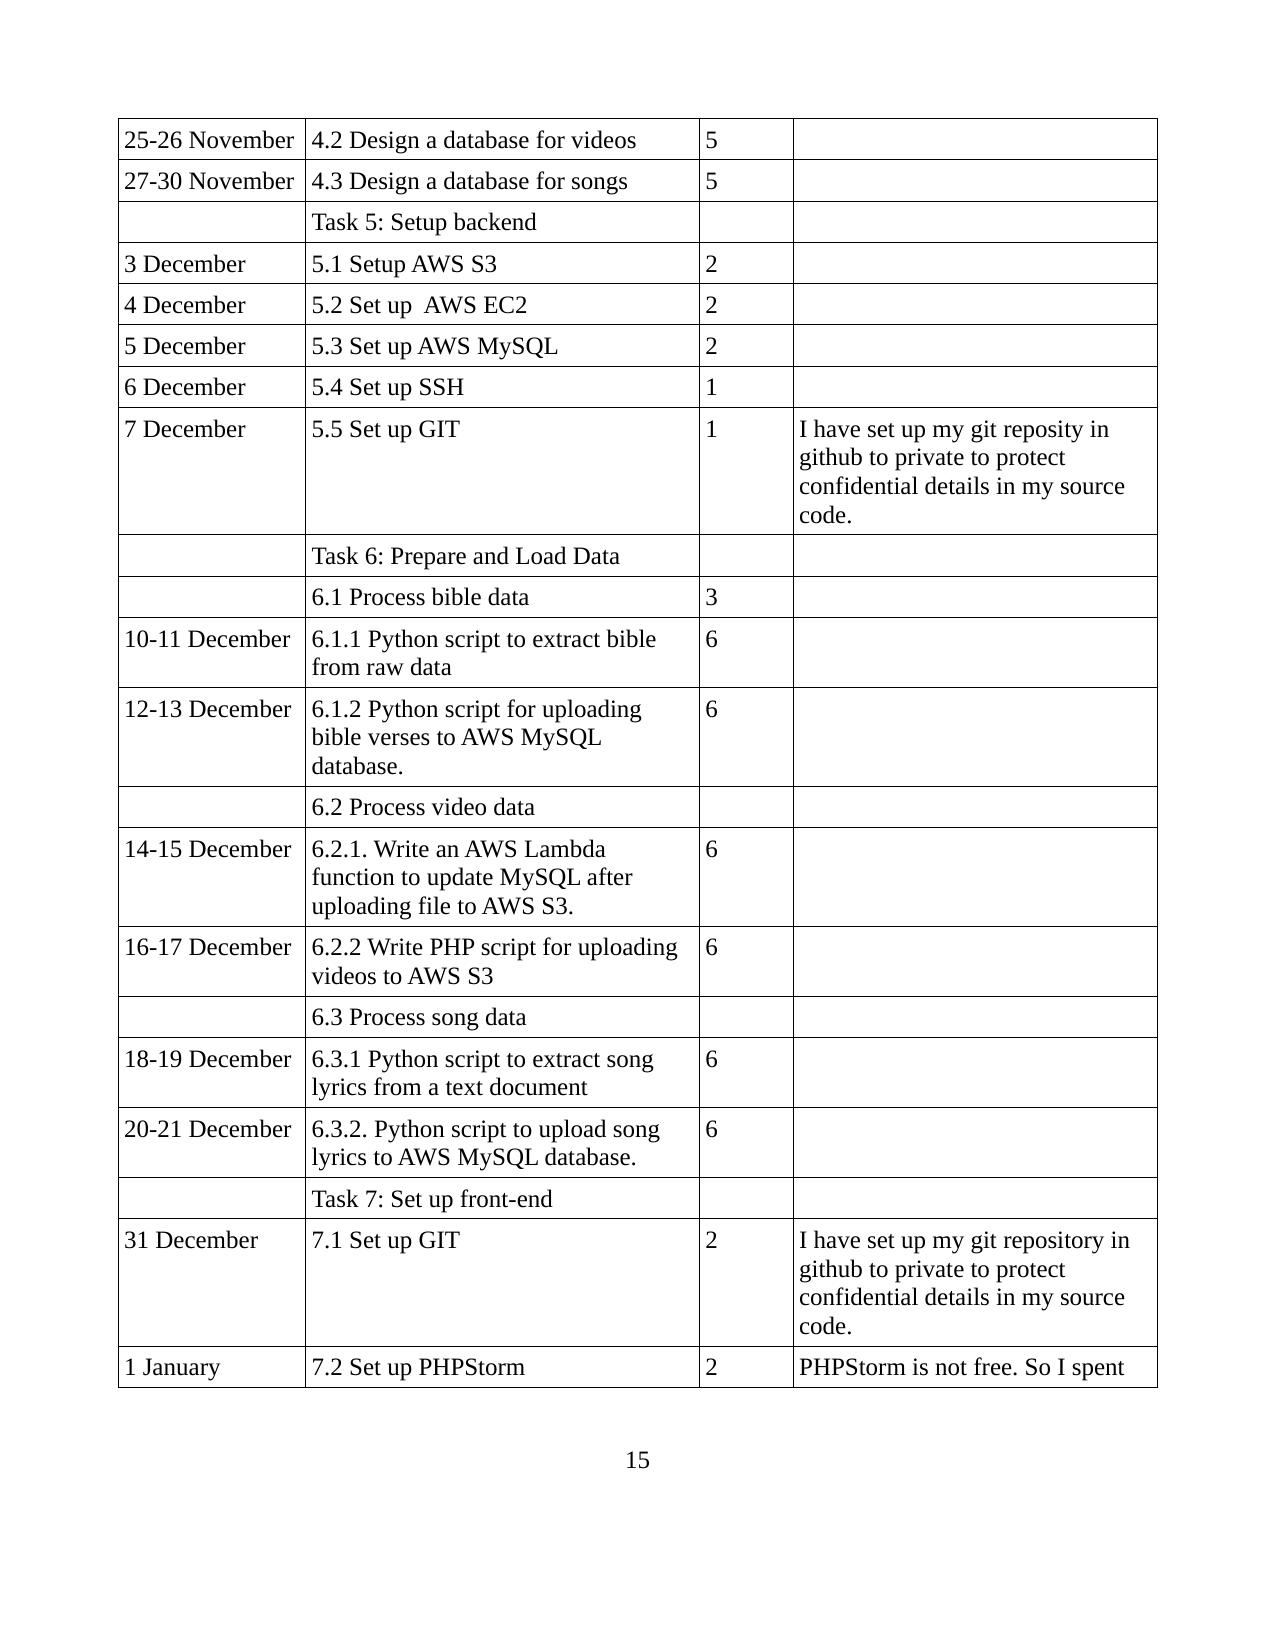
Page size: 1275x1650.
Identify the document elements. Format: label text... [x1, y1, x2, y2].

table_cell 5.3 Set up AWS MySQL [306, 325, 699, 366]
table_cell [794, 243, 1157, 283]
table_cell 6.1 Process bible data [306, 577, 699, 617]
table_cell [119, 202, 305, 242]
table_cell 10-11 December [119, 618, 305, 687]
table_cell 5.5 Set up GIT [306, 408, 699, 534]
table_cell 7 December [119, 408, 305, 534]
table_cell [794, 828, 1157, 926]
table_cell [794, 160, 1157, 201]
table_cell [794, 325, 1157, 366]
table_cell [700, 535, 793, 576]
table_cell 6 December [119, 367, 305, 407]
table_cell 18-19 December [119, 1038, 305, 1107]
table_cell [700, 1178, 793, 1218]
table_cell 5.1 Setup AWS S3 [306, 243, 699, 283]
table_cell 12-13 December [119, 688, 305, 786]
table_cell 5 December [119, 325, 305, 366]
table_cell [794, 1038, 1157, 1107]
table_cell 2 [700, 243, 793, 283]
table_cell 3 [700, 577, 793, 617]
table_cell 6.2.1. Write an AWS Lambda function to update MySQL after uploading file to AWS S3. [306, 828, 699, 926]
table_cell 1 [700, 408, 793, 534]
table_cell 6.1.1 Python script to extract bible from raw data [306, 618, 699, 687]
table_cell 2 [700, 284, 793, 324]
table_cell PHPStorm is not free. So I spent [794, 1347, 1157, 1387]
table_cell [119, 787, 305, 827]
table_cell 6.3.2. Python script to upload song lyrics to AWS MySQL database. [306, 1108, 699, 1177]
table_cell [794, 577, 1157, 617]
table_cell 25-26 November [119, 119, 305, 159]
table_cell 6 [700, 828, 793, 926]
table_cell [119, 577, 305, 617]
table_cell 14-15 December [119, 828, 305, 926]
table_cell 5 [700, 119, 793, 159]
table_cell [794, 1108, 1157, 1177]
table_cell 7.1 Set up GIT [306, 1219, 699, 1346]
table_cell 20-21 December [119, 1108, 305, 1177]
table_cell 1 [700, 367, 793, 407]
table_cell 6.3.1 Python script to extract song lyrics from a text document [306, 1038, 699, 1107]
table_cell I have set up my git repository in github to private to protect confidential details in my source code. [794, 1219, 1157, 1346]
table_cell 2 [700, 1347, 793, 1387]
table_cell [119, 1178, 305, 1218]
table_cell [794, 688, 1157, 786]
table_cell 5.2 Set up AWS EC2 [306, 284, 699, 324]
table_cell 16-17 December [119, 927, 305, 996]
table_cell [794, 618, 1157, 687]
table_cell 6 [700, 618, 793, 687]
table_cell 6 [700, 1108, 793, 1177]
table_cell 6 [700, 927, 793, 996]
table_cell [794, 202, 1157, 242]
table_cell 4.2 Design a database for videos [306, 119, 699, 159]
table_cell Task 7: Set up front-end [306, 1178, 699, 1218]
table_cell [700, 997, 793, 1037]
table_cell 1 January [119, 1347, 305, 1387]
table_cell [794, 284, 1157, 324]
table_cell 3 December [119, 243, 305, 283]
table_cell 6 [700, 1038, 793, 1107]
table_cell [794, 367, 1157, 407]
table_cell I have set up my git reposity in github to private to protect confidential details in my source code. [794, 408, 1157, 534]
table_cell 4 December [119, 284, 305, 324]
table_cell [794, 997, 1157, 1037]
table_cell [119, 997, 305, 1037]
table_cell 27-30 November [119, 160, 305, 201]
table_cell 6.3 Process song data [306, 997, 699, 1037]
table_cell 5 [700, 160, 793, 201]
table_cell Task 6: Prepare and Load Data [306, 535, 699, 576]
table_cell 6.2.2 Write PHP script for uploading videos to AWS S3 [306, 927, 699, 996]
table_cell 5.4 Set up SSH [306, 367, 699, 407]
table_cell [794, 119, 1157, 159]
table_cell 6 [700, 688, 793, 786]
table_cell 4.3 Design a database for songs [306, 160, 699, 201]
table_cell [794, 787, 1157, 827]
table_cell [700, 787, 793, 827]
table_cell [794, 1178, 1157, 1218]
table_cell 2 [700, 1219, 793, 1346]
table_cell [794, 535, 1157, 576]
table_cell [794, 927, 1157, 996]
table_cell 6.2 Process video data [306, 787, 699, 827]
table_cell 6.1.2 Python script for uploading bible verses to AWS MySQL database. [306, 688, 699, 786]
table_cell Task 5: Setup backend [306, 202, 699, 242]
table_cell [119, 535, 305, 576]
table_cell 31 December [119, 1219, 305, 1346]
table_cell [700, 202, 793, 242]
table_cell 2 [700, 325, 793, 366]
table_cell 7.2 Set up PHPStorm [306, 1347, 699, 1387]
